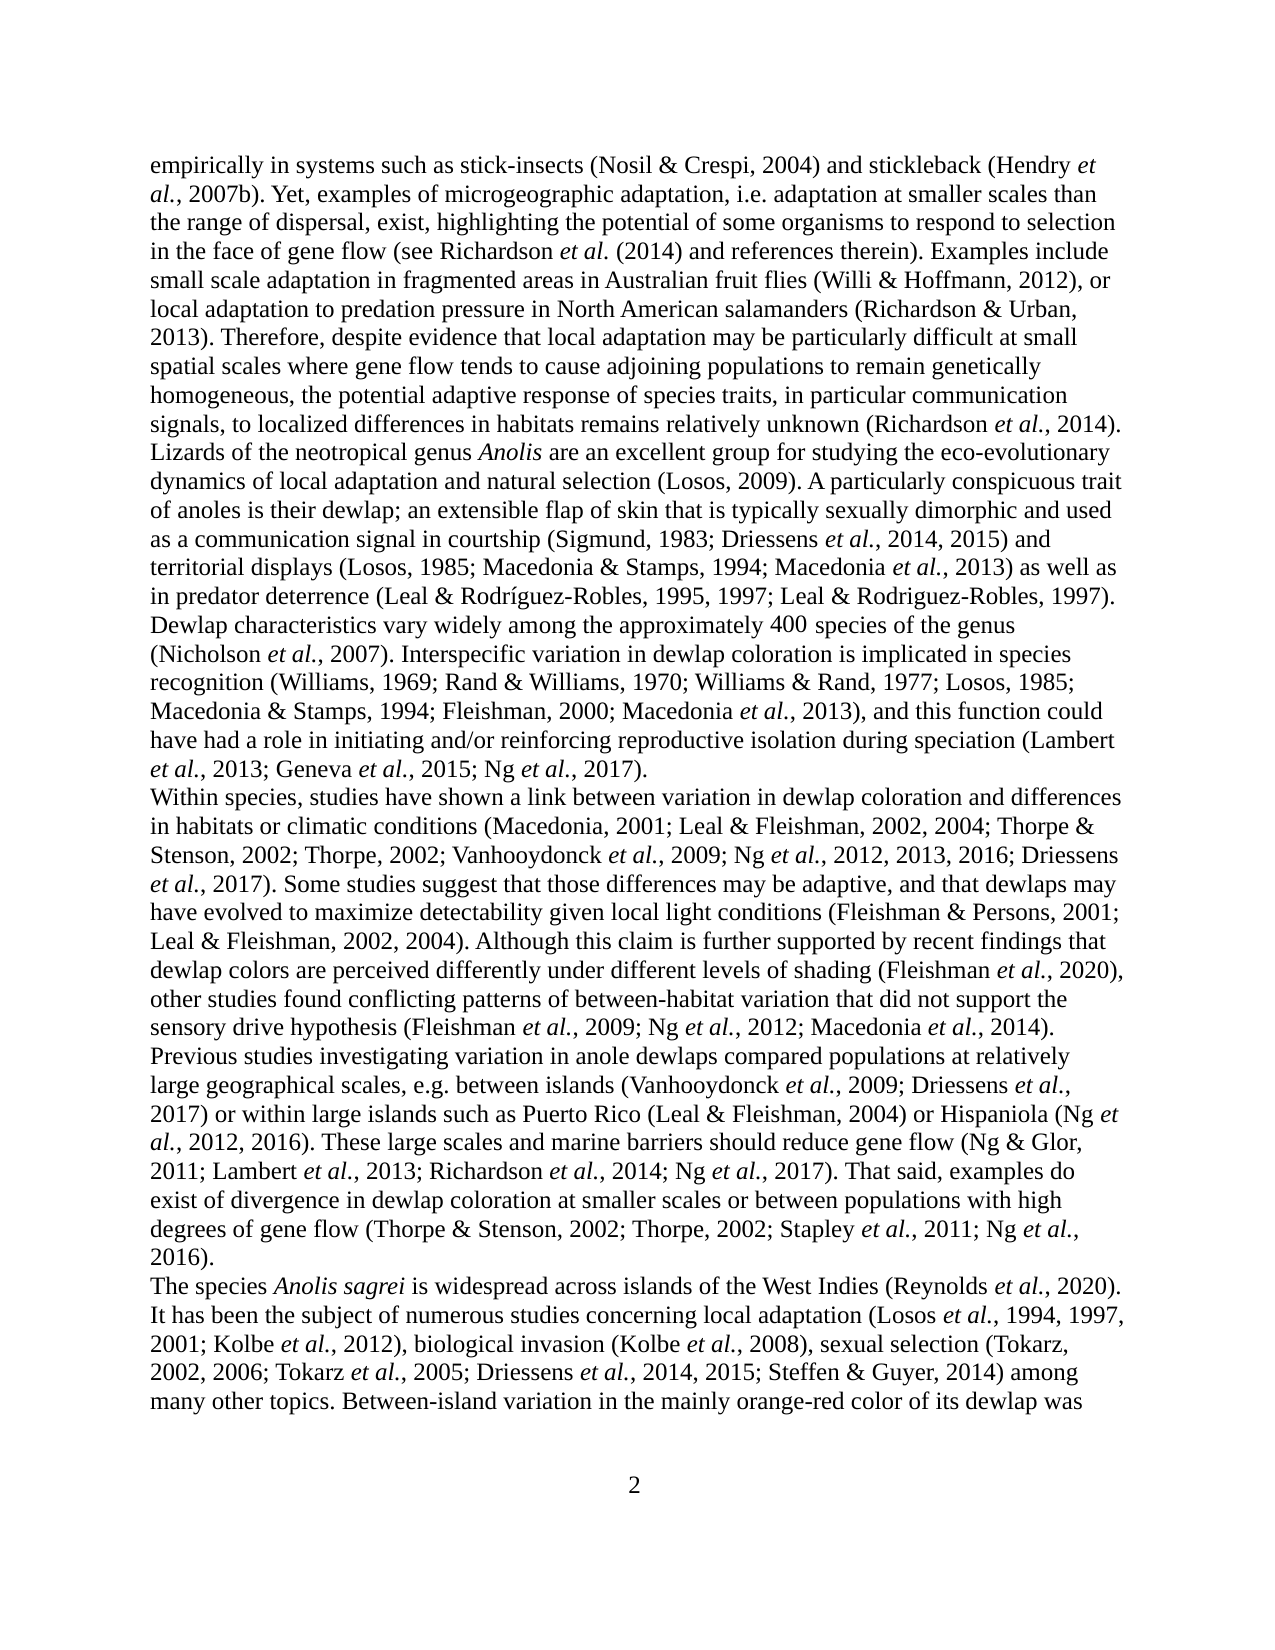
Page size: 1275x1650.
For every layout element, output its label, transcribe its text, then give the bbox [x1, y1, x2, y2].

text empirically in systems such as stick-insects (Nosil & Crespi, 2004) and stickleback (Hendry et al., 2007b). Yet, examples of microgeographic adaptation, i.e. adaptation at smaller scales than the range of dispersal, exist, highlighting the potential of some organisms to respond to selection in the face of gene flow (see Richardson et al. (2014) and references therein). Examples include small scale adaptation in fragmented areas in Australian fruit flies (Willi & Hoffmann, 2012), or local adaptation to predation pressure in North American salamanders (Richardson & Urban, 2013). Therefore, despite evidence that local adaptation may be particularly difficult at small spatial scales where gene flow tends to cause adjoining populations to remain genetically homogeneous, the potential adaptive response of species traits, in particular communication signals, to localized differences in habitats remains relatively unknown (Richardson et al., 2014). Lizards of the neotropical genus Anolis are an excellent group for studying the eco-evolutionary dynamics of local adaptation and natural selection (Losos, 2009). A particularly conspicuous trait of anoles is their dewlap; an extensible flap of skin that is typically sexually dimorphic and used as a communication signal in courtship (Sigmund, 1983; Driessens et al., 2014, 2015) and territorial displays (Losos, 1985; Macedonia & Stamps, 1994; Macedonia et al., 2013) as well as in predator deterrence (Leal & Rodríguez-Robles, 1995, 1997; Leal & Rodriguez-Robles, 1997). Dewlap characteristics vary widely among the approximately species of the genus (Nicholson et al., 2007). Interspecific variation in dewlap coloration is implicated in species recognition (Williams, 1969; Rand & Williams, 1970; Williams & Rand, 1977; Losos, 1985; Macedonia & Stamps, 1994; Fleishman, 2000; Macedonia et al., 2013), and this function could have had a role in initiating and/or reinforcing reproductive isolation during speciation (Lambert et al., 2013; Geneva et al., 2015; Ng et al., 2017). Within species, studies have shown a link between variation in dewlap coloration and differences in habitats or climatic conditions (Macedonia, 2001; Leal & Fleishman, 2002, 2004; Thorpe & Stenson, 2002; Thorpe, 2002; Vanhooydonck et al., 2009; Ng et al., 2012, 2013, 2016; Driessens et al., 2017). Some studies suggest that those differences may be adaptive, and that dewlaps may have evolved to maximize detectability given local light conditions (Fleishman & Persons, 2001; Leal & Fleishman, 2002, 2004). Although this claim is further supported by recent findings that dewlap colors are perceived differently under different levels of shading (Fleishman et al., 2020), other studies found conflicting patterns of between-habitat variation that did not support the sensory drive hypothesis (Fleishman et al., 2009; Ng et al., 2012; Macedonia et al., 2014). Previous studies investigating variation in anole dewlaps compared populations at relatively large geographical scales, e.g. between islands (Vanhooydonck et al., 2009; Driessens et al., 2017) or within large islands such as Puerto Rico (Leal & Fleishman, 2004) or Hispaniola (Ng et al., 2012, 2016). These large scales and marine barriers should reduce gene flow (Ng & Glor, 2011; Lambert et al., 2013; Richardson et al., 2014; Ng et al., 2017). That said, examples do exist of divergence in dewlap coloration at smaller scales or between populations with high degrees of gene flow (Thorpe & Stenson, 2002; Thorpe, 2002; Stapley et al., 2011; Ng et al., 2016). The species Anolis sagrei is widespread across islands of the West Indies (Reynolds et al., 2020). It has been the subject of numerous studies concerning local adaptation (Losos et al., 1994, 1997, 2001; Kolbe et al., 2012), biological invasion (Kolbe et al., 2008), sexual selection (Tokarz, 2002, 2006; Tokarz et al., 2005; Driessens et al., 2014, 2015; Steffen & Guyer, 2014) among many other topics. Between-island variation in the mainly orange-red color of its dewlap was [150, 150, 1125, 1415]
